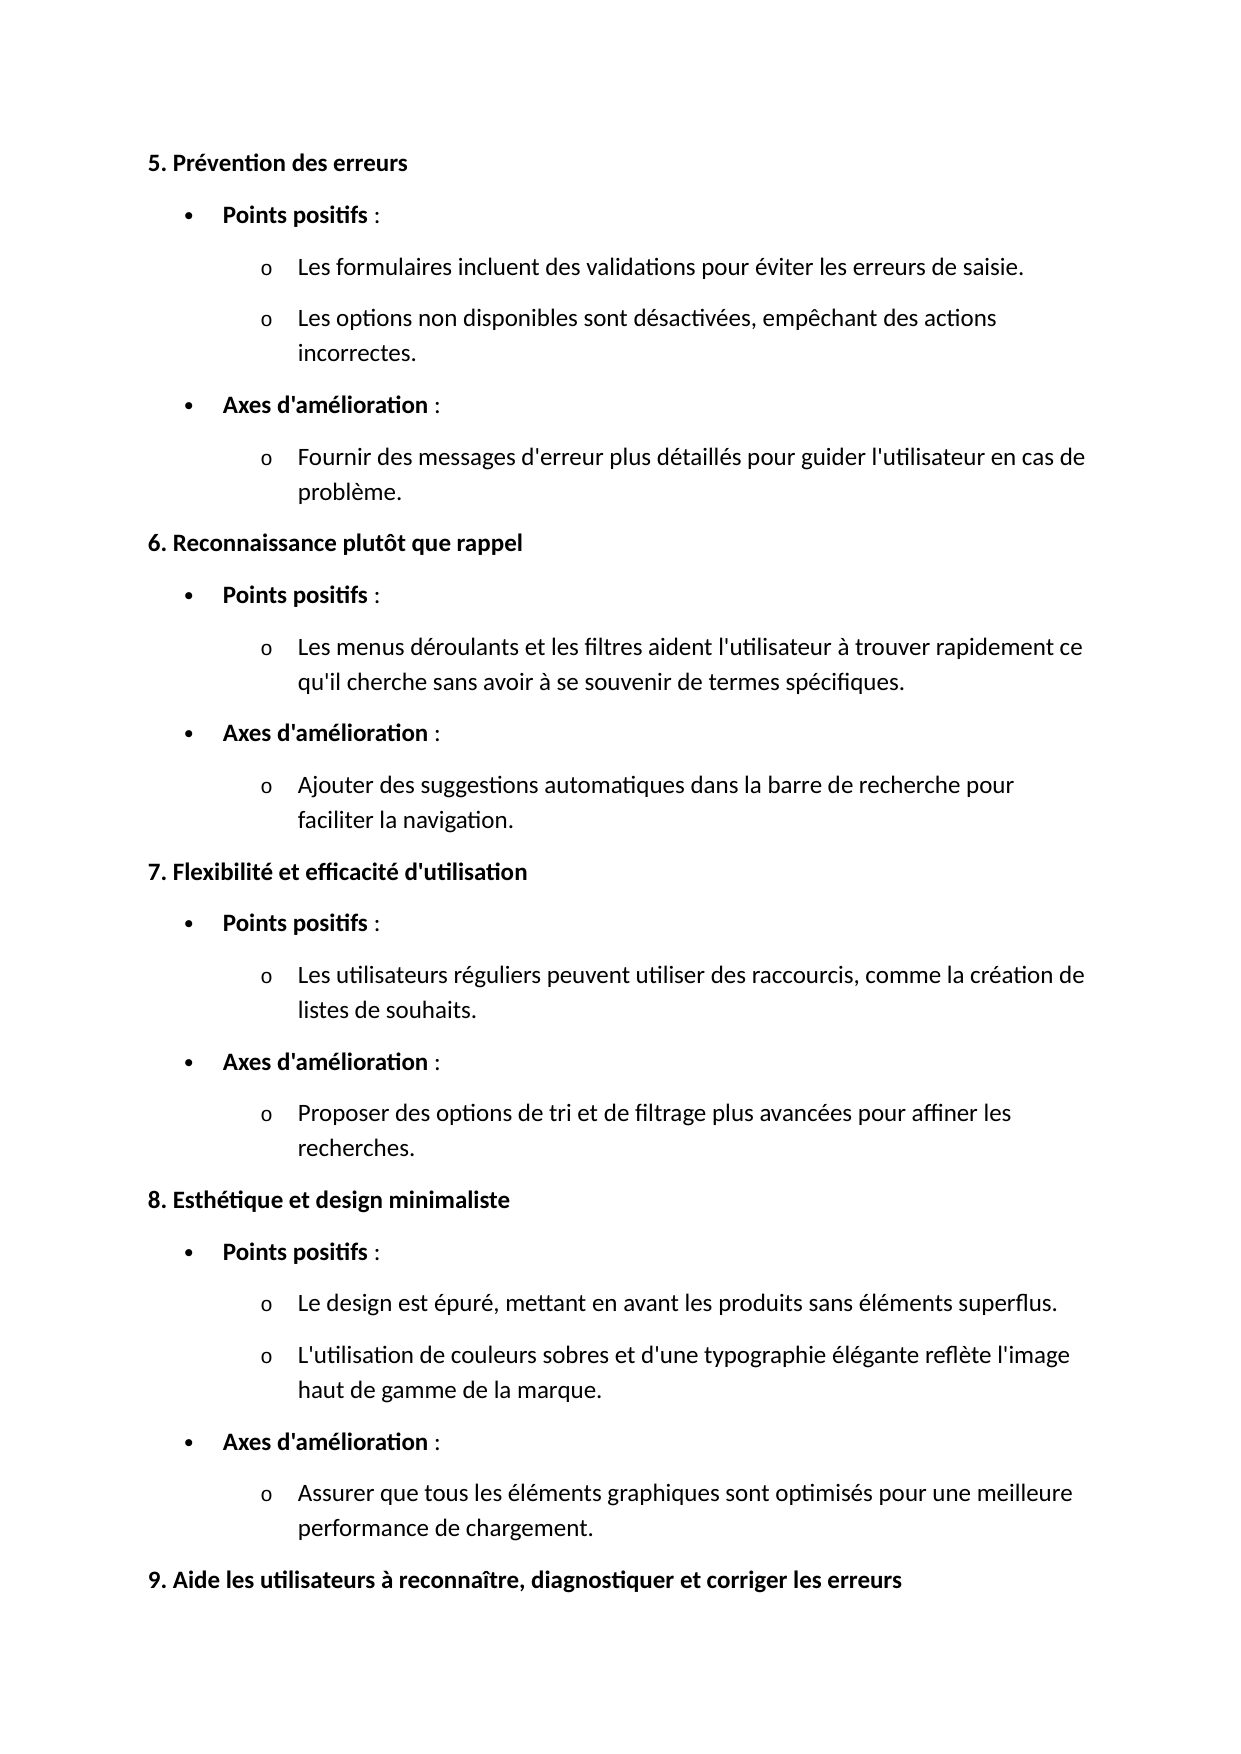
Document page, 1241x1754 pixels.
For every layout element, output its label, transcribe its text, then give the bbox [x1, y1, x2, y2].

list Proposer des options de tri et de filtrage plus avancées pour affiner les recherches.​ [260, 1098, 1093, 1163]
text 5. Prévention des erreurs [148, 148, 1093, 178]
list Les formulaires incluent des validations pour éviter les erreurs de saisie.​ [260, 251, 1093, 281]
text 9. Aide les utilisateurs à reconnaître, diagnostiquer et corriger les erreurs [148, 1564, 1093, 1595]
list L'utilisation de couleurs sobres et d'une typographie élégante reflète l'image haut de gamme de la marque.​ [260, 1339, 1093, 1405]
text 8. Esthétique et design minimaliste [148, 1184, 1093, 1215]
list Les utilisateurs réguliers peuvent utiliser des raccourcis, comme la création de listes de souhaits.​ [260, 959, 1093, 1025]
list Fournir des messages d'erreur plus détaillés pour guider l'utilisateur en cas de problème.​ [260, 441, 1093, 506]
list Le design est épuré, mettant en avant les produits sans éléments superflus.​ [260, 1288, 1093, 1318]
list Points positifs : [185, 199, 1093, 230]
text 7. Flexibilité et efficacité d'utilisation [148, 856, 1093, 886]
list Axes d'amélioration : [185, 1046, 1093, 1076]
list Les options non disponibles sont désactivées, empêchant des actions incorrectes.​ [260, 303, 1093, 368]
list Points positifs : [185, 1236, 1093, 1266]
list Points positifs : [185, 908, 1093, 938]
list Ajouter des suggestions automatiques dans la barre de recherche pour faciliter la navigation.​ [260, 769, 1093, 835]
list Les menus déroulants et les filtres aident l'utilisateur à trouver rapidement ce qu'il cherche sans avoir à se souvenir de termes spécifiques.​ [260, 631, 1093, 696]
list Axes d'amélioration : [185, 1426, 1093, 1456]
list Axes d'amélioration : [185, 389, 1093, 420]
list Axes d'amélioration : [185, 718, 1093, 748]
list Assurer que tous les éléments graphiques sont optimisés pour une meilleure performance de chargement.​ [260, 1478, 1093, 1543]
list Points positifs : [185, 579, 1093, 610]
text 6. Reconnaissance plutôt que rappel [148, 528, 1093, 558]
